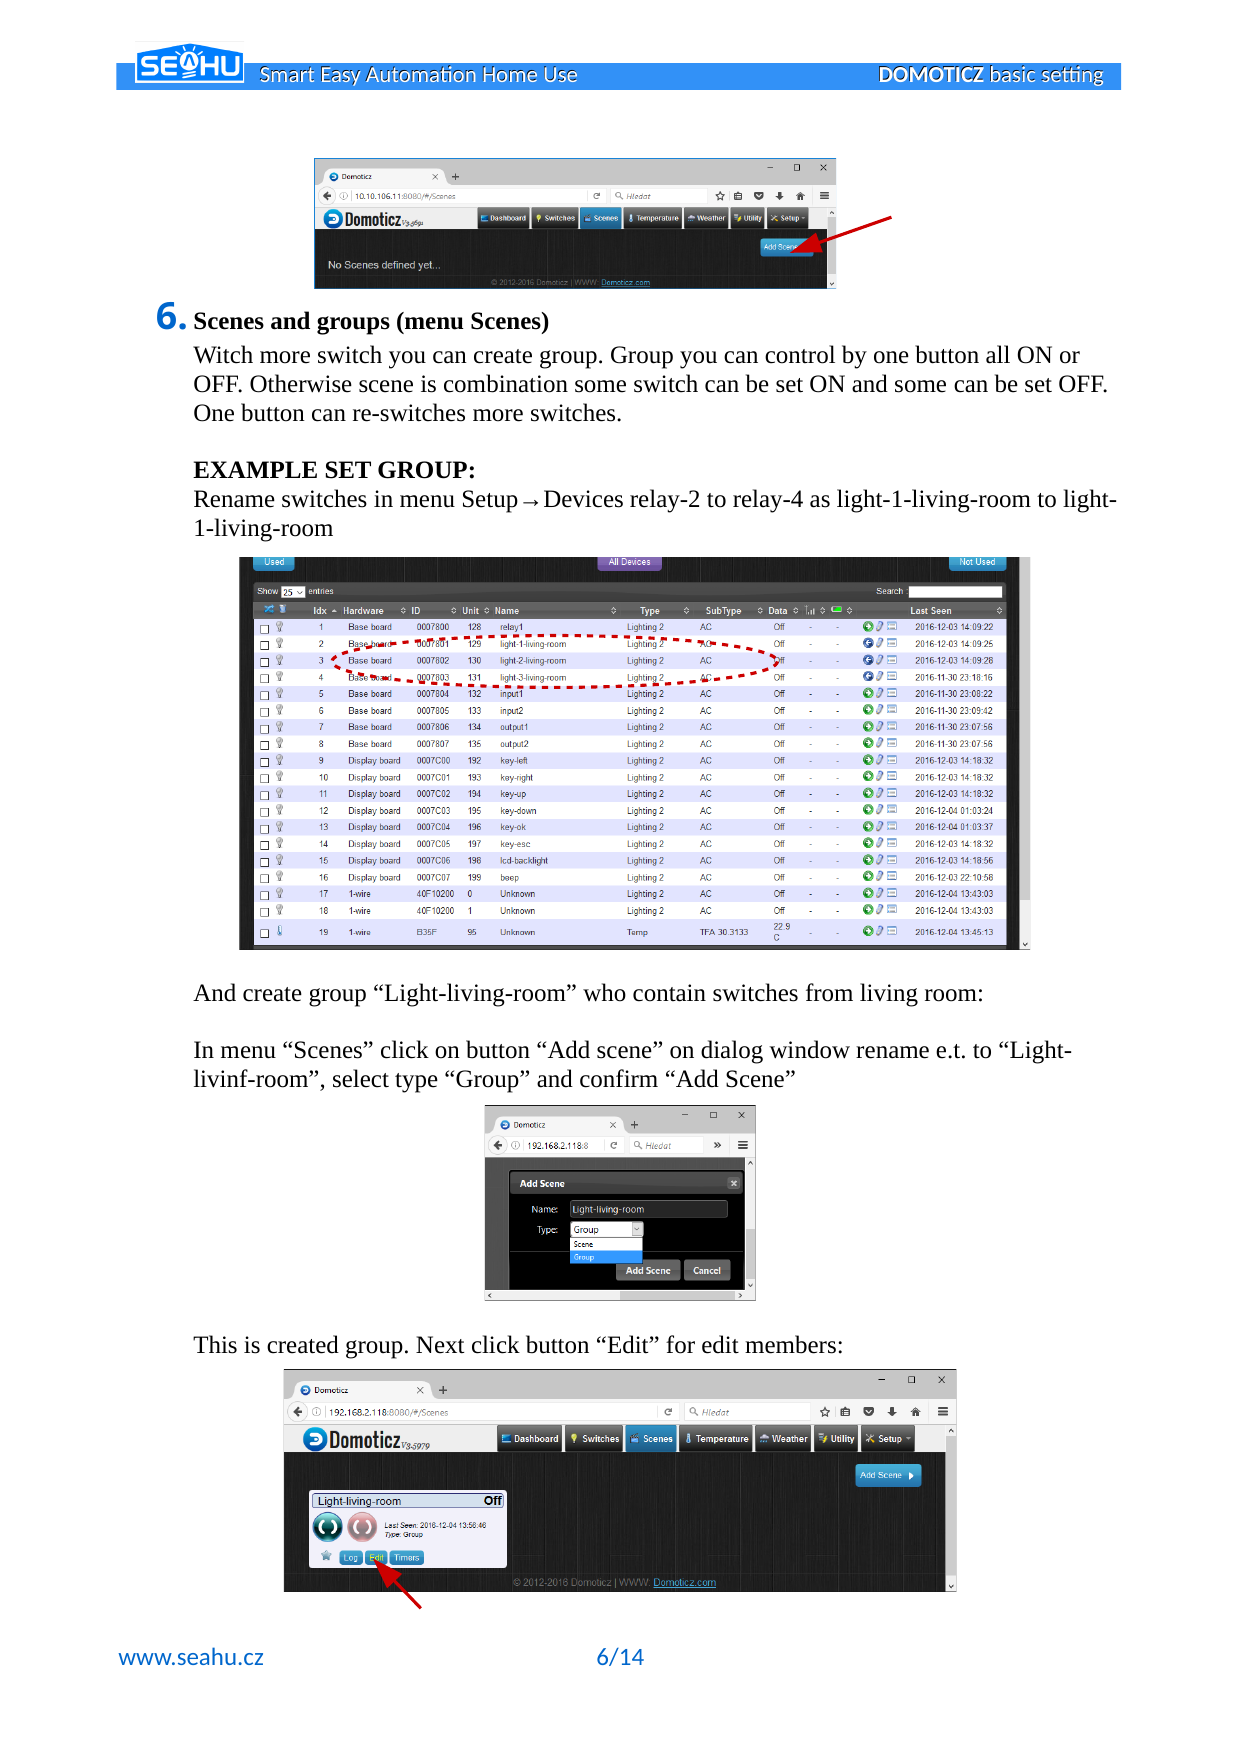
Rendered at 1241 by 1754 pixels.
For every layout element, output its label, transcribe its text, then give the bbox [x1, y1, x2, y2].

list EXAMPLE SET GROUP: Rename switches in menu Setup→Devices relay-2 to relay-4 as light-1-living-room to light-1-living-room And create group “Light-living-room” who contain switches from living room: [156, 426, 1122, 1007]
picture [484, 1105, 756, 1301]
picture [135, 41, 245, 83]
picture [239, 557, 1030, 950]
picture [314, 158, 837, 289]
picture [283, 1369, 957, 1592]
list Scenes and groups (menu Scenes) Witch more switch you can create group. Group you can control by one button all ON or OFF. Otherwise scene is combination some switch can be set ON and some can be set OFF. One button can re-switches more switches. [156, 118, 1122, 426]
list In menu “Scenes” click on button “Add scene” on dialog window rename e.t. to “Light-livinf-room”, select type “Group” and confirm “Add Scene” This is created group. Next click button “Edit” for edit members: [156, 1036, 1122, 1358]
